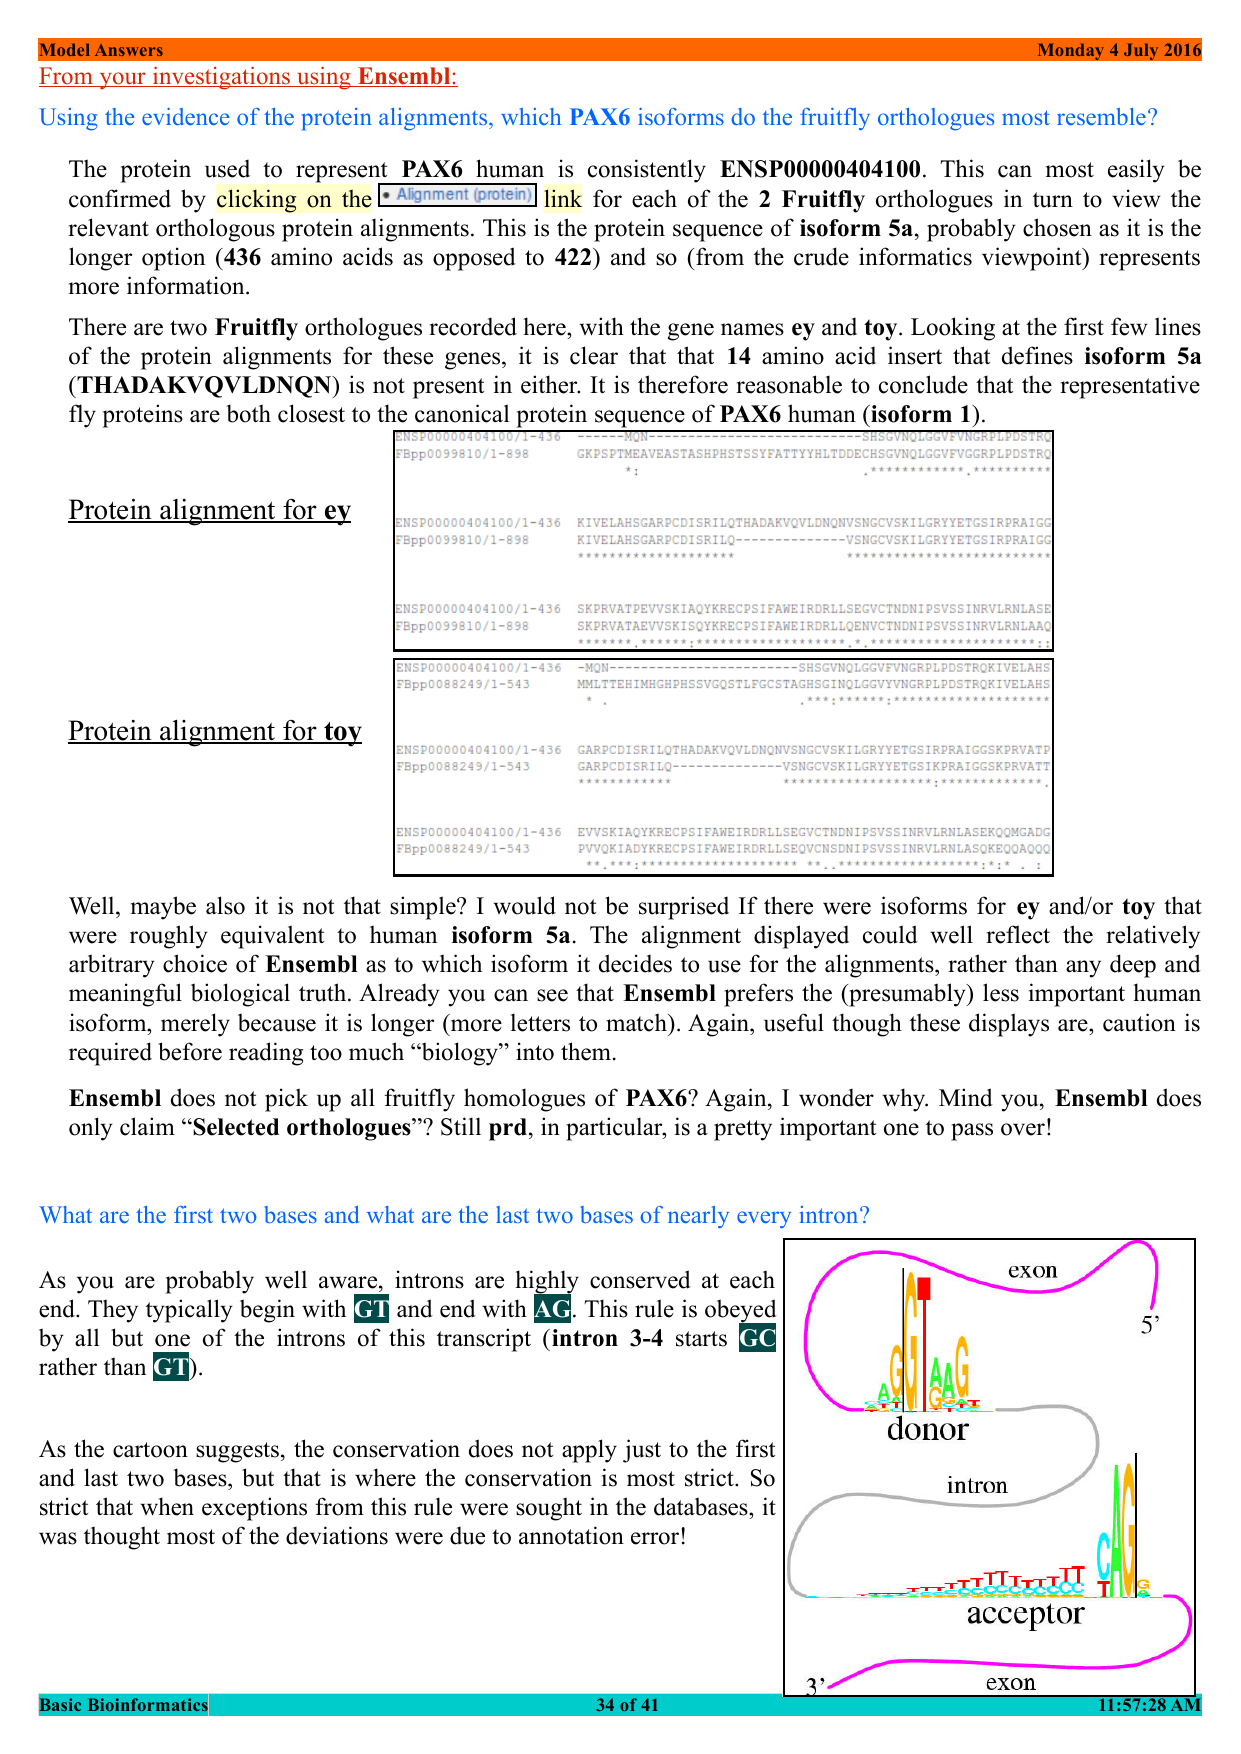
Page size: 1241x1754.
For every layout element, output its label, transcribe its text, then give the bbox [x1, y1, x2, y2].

text Well, maybe also it is not that simple? I would not be surprised If there were isoforms for ey and/or toy that were roughly equivalent to human isoform 5a. The alignment displayed could well reflect the relatively arbitrary choice of Ensembl as to which isoform it decides to use for the alignments, rather than any deep and meaningful biological truth. Already you can see that Ensembl prefers the (presumably) less important human isoform, merely because it is longer (more letters to match). Again, useful though these displays are, caution is required before reading too much “biology” into them. [68, 891, 1202, 1066]
text Protein alignment for toy [68, 713, 393, 747]
text Using the evidence of the protein alignments, which PAX6 isoforms do the fruitfly orthologues most resemble? [38, 101, 1202, 130]
text As the cartoon suggests, the conservation does not apply just to the first and last two bases, but that is where the conservation is most strict. So strict that when exceptions from this rule were sought in the databases, it was thought most of the deviations were due to annotation error! [38, 1434, 782, 1550]
picture [785, 1240, 1194, 1695]
text [1054, 493, 1202, 526]
text From your investigations using Ensembl: [38, 61, 1202, 89]
text What are the first two bases and what are the last two bases of nearly every intron? [38, 1200, 1202, 1229]
text As you are probably well aware, introns are highly conserved at each end. They typically begin with GT and end with AG. This rule is obeyed by all but one of the introns of this transcript (intron 3-4 starts GC rather than GT). [38, 1239, 783, 1697]
text [1054, 713, 1202, 747]
picture [395, 432, 1052, 649]
picture [380, 185, 535, 205]
text The protein used to represent PAX6 human is consistently ENSP00000404100. This can most easily be confirmed by clicking on thelink for each of the 2 Fruitfly orthologues in turn to view the relevant orthologous protein alignments. This is the protein sequence of isoform 5a, probably chosen as it is the longer option (436 amino acids as opposed to 422) and so (from the crude informatics viewpoint) represents more information. [68, 154, 1202, 300]
text Protein alignment for ey [68, 493, 393, 526]
text There are two Fruitfly orthologues recorded here, with the gene names ey and toy. Looking at the first few lines of the protein alignments for these genes, it is clear that that 14 amino acid insert that defines isoform 5a (THADAKVQVLDNQN) is not present in either. It is therefore reasonable to conclude that the representative fly proteins are both closest to the canonical protein sequence of PAX6 human (isoform 1). [68, 312, 1202, 428]
text Ensembl does not pick up all fruitfly homologues of PAX6? Again, I wonder why. Mind you, Ensembl does only claim “Selected orthologues”? Still prd, in particular, is a pretty important one to pass over! [68, 1083, 1202, 1141]
picture [395, 660, 1052, 874]
